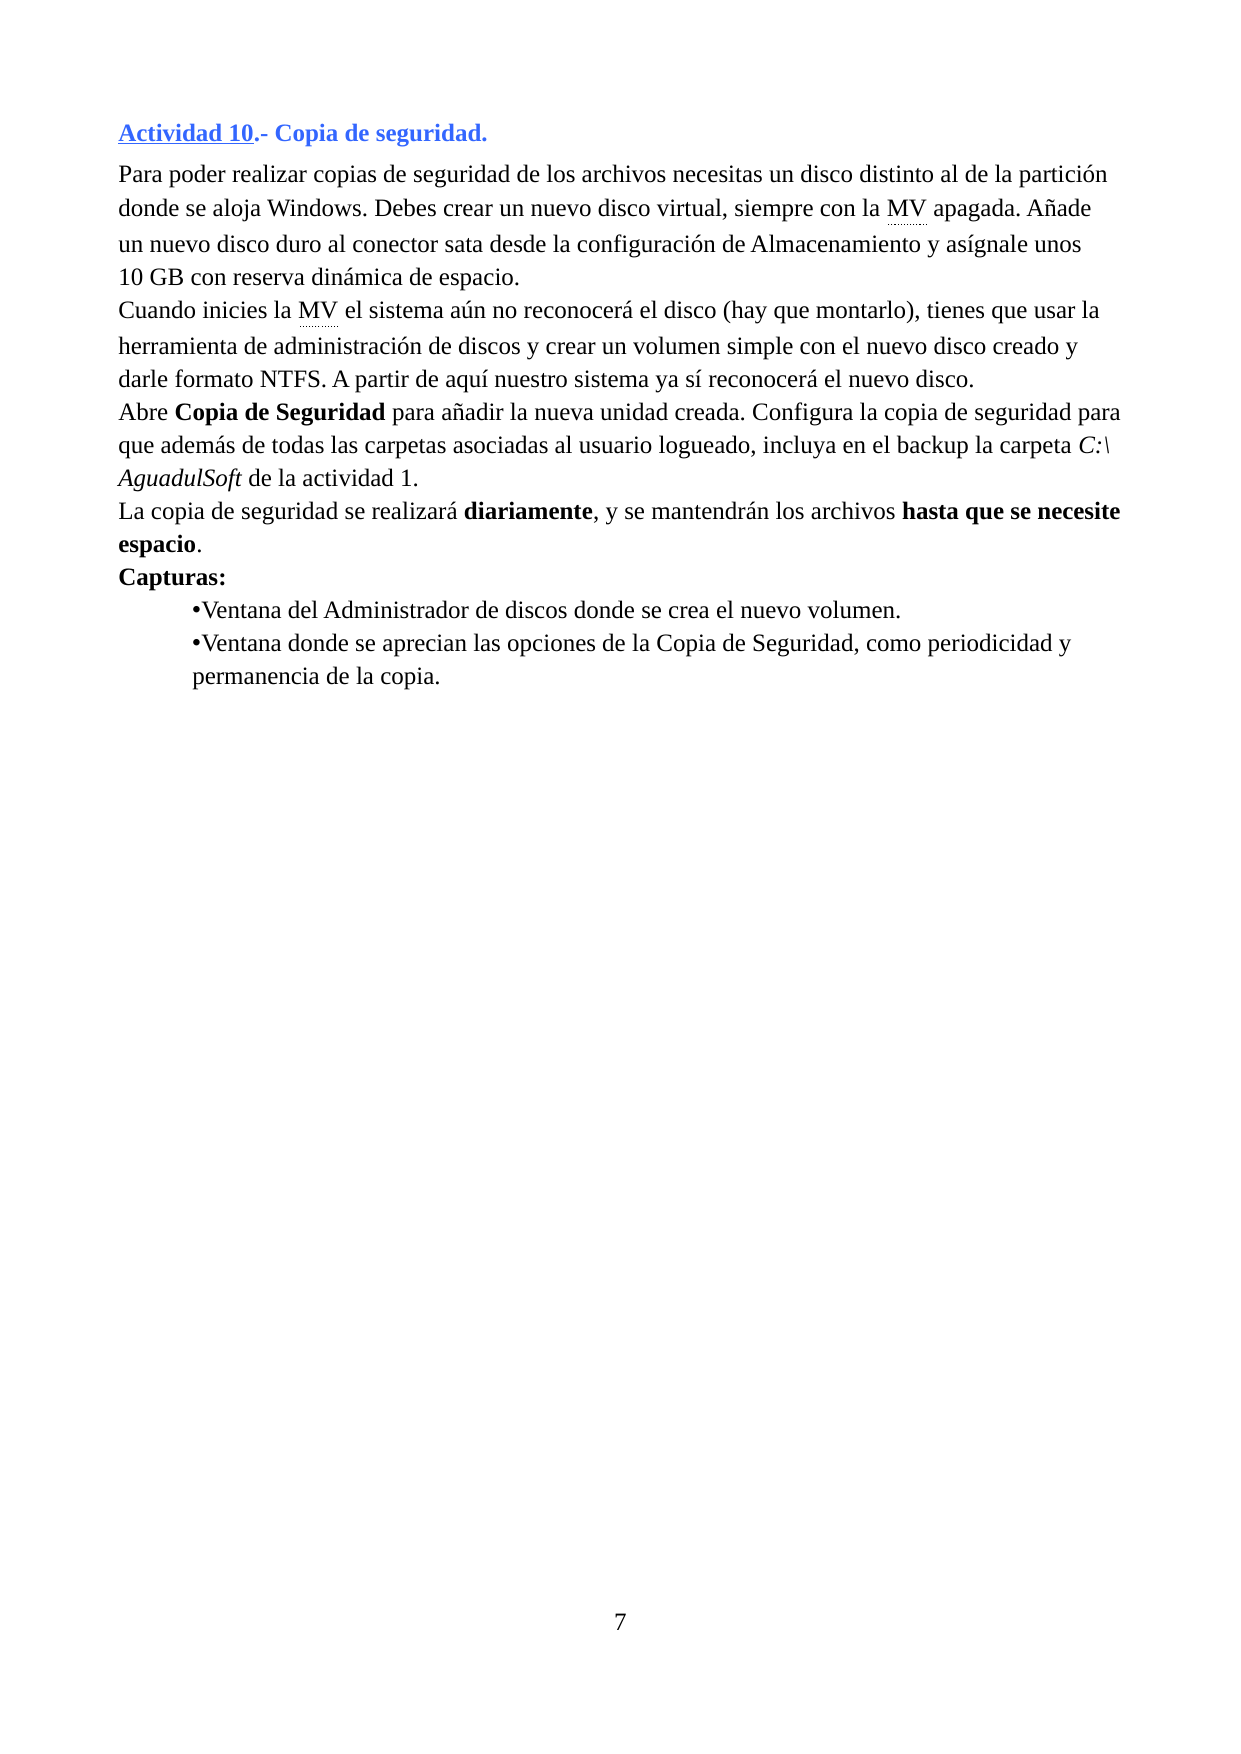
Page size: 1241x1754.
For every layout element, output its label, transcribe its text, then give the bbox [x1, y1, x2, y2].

list Ventana del Administrador de discos donde se crea el nuevo volumen. [118, 595, 1122, 624]
text Para poder realizar copias de seguridad de los archivos necesitas un disco distinto al de la partición donde se aloja Windows. Debes crear un nuevo disco virtual, siempre con la MV apagada. Añade un nuevo disco duro al conector sata desde la configuración de Almacenamiento y asígnale unos 10 GB con reserva dinámica de espacio. [118, 159, 1122, 291]
subtitle Actividad 10.- Copia de seguridad. [118, 118, 1122, 147]
text Capturas: [118, 562, 1122, 591]
text La copia de seguridad se realizará diariamente, y se mantendrán los archivos hasta que se necesite espacio. [118, 496, 1122, 558]
text Abre Copia de Seguridad para añadir la nueva unidad creada. Configura la copia de seguridad para que además de todas las carpetas asociadas al usuario logueado, incluya en el backup la carpeta C:\AguadulSoft de la actividad 1. [118, 397, 1122, 492]
text Cuando inicies la MV el sistema aún no reconocerá el disco (hay que montarlo), tienes que usar la herramienta de administración de discos y crear un volumen simple con el nuevo disco creado y darle formato NTFS. A partir de aquí nuestro sistema ya sí reconocerá el nuevo disco. [118, 295, 1122, 393]
list Ventana donde se aprecian las opciones de la Copia de Seguridad, como periodicidad y permanencia de la copia. [118, 628, 1122, 690]
